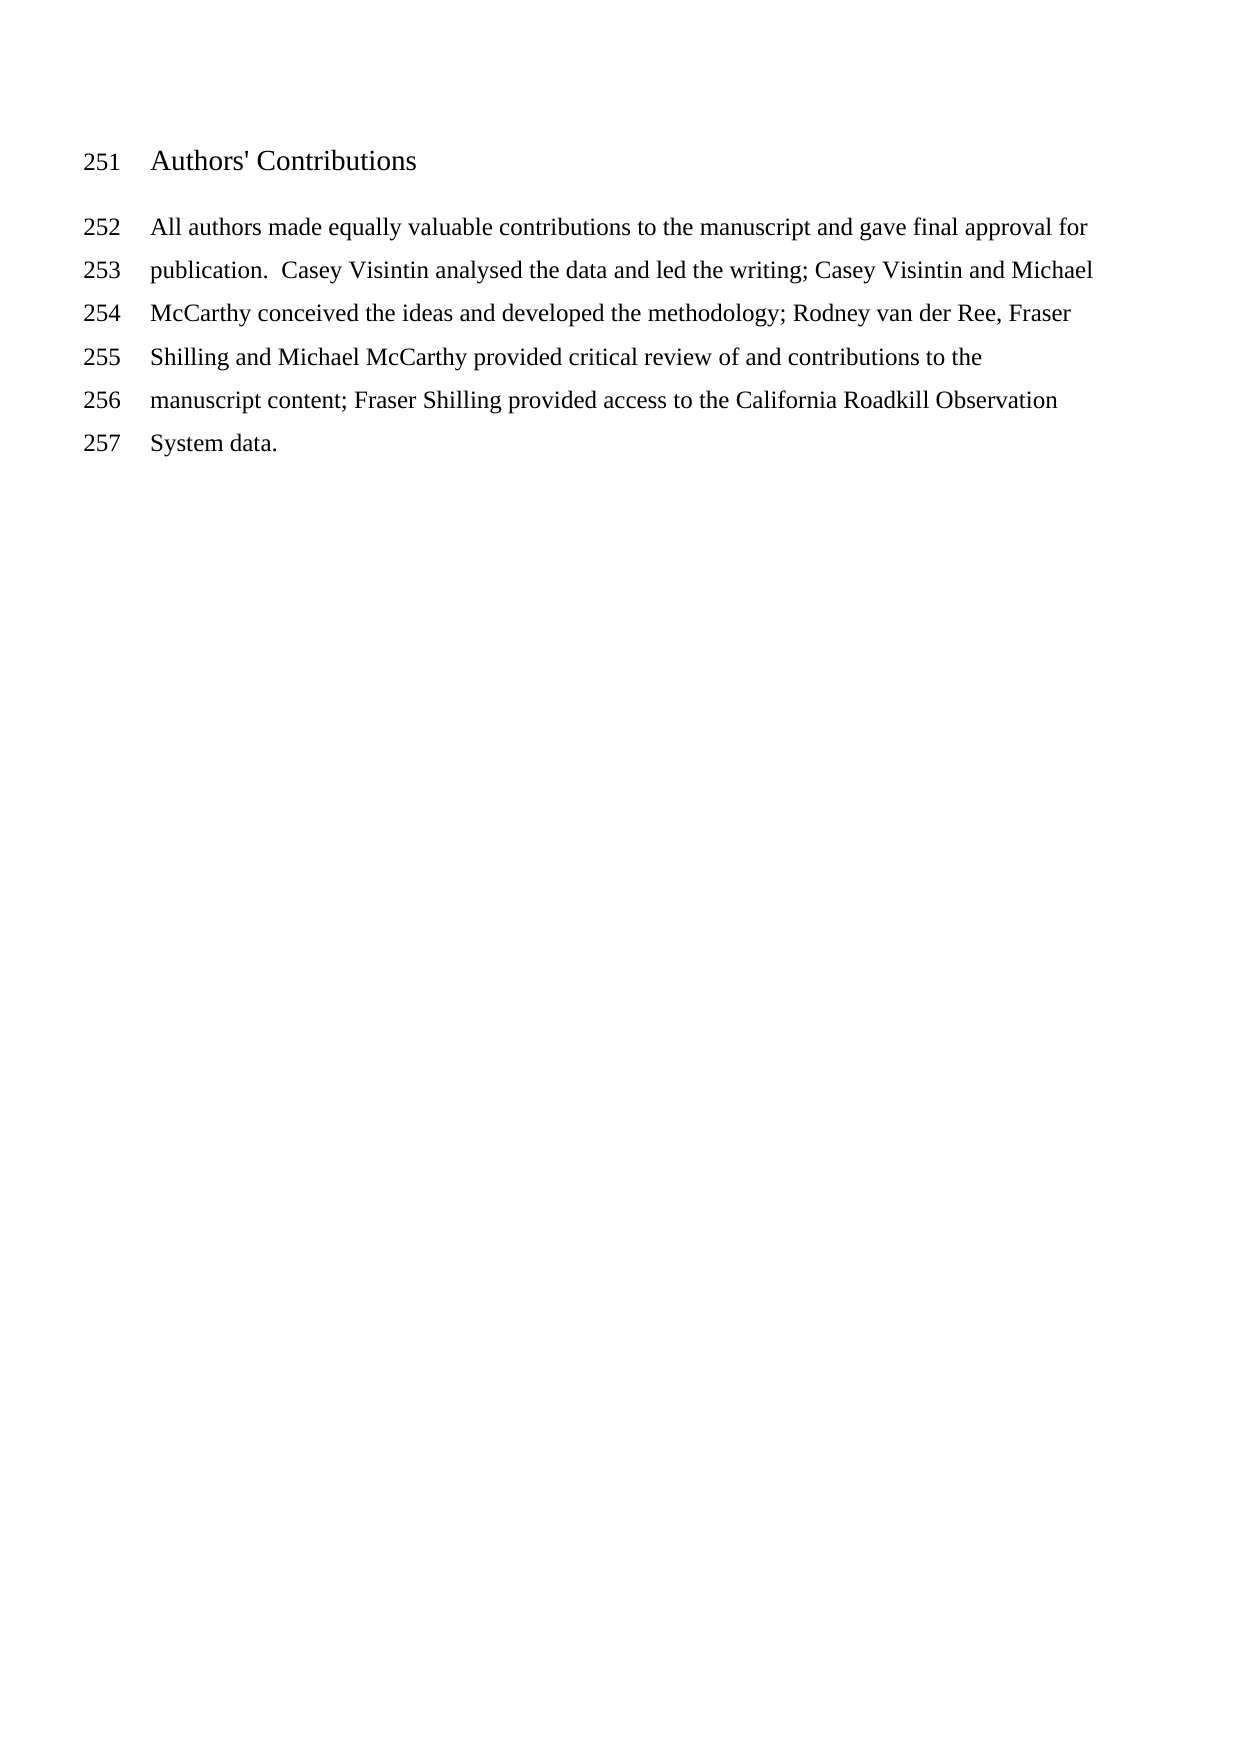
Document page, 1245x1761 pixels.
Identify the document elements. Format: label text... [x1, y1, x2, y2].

subtitle Authors' Contributions [150, 143, 1095, 177]
text All authors made equally valuable contributions to the manuscript and gave final approval for publication. Casey Visintin analysed the data and led the writing; Casey Visintin and Michael McCarthy conceived the ideas and developed the methodology; Rodney van der Ree, Fraser Shilling and Michael McCarthy provided critical review of and contributions to the manuscript content; Fraser Shilling provided access to the California Roadkill Observation System data. [150, 212, 1095, 457]
